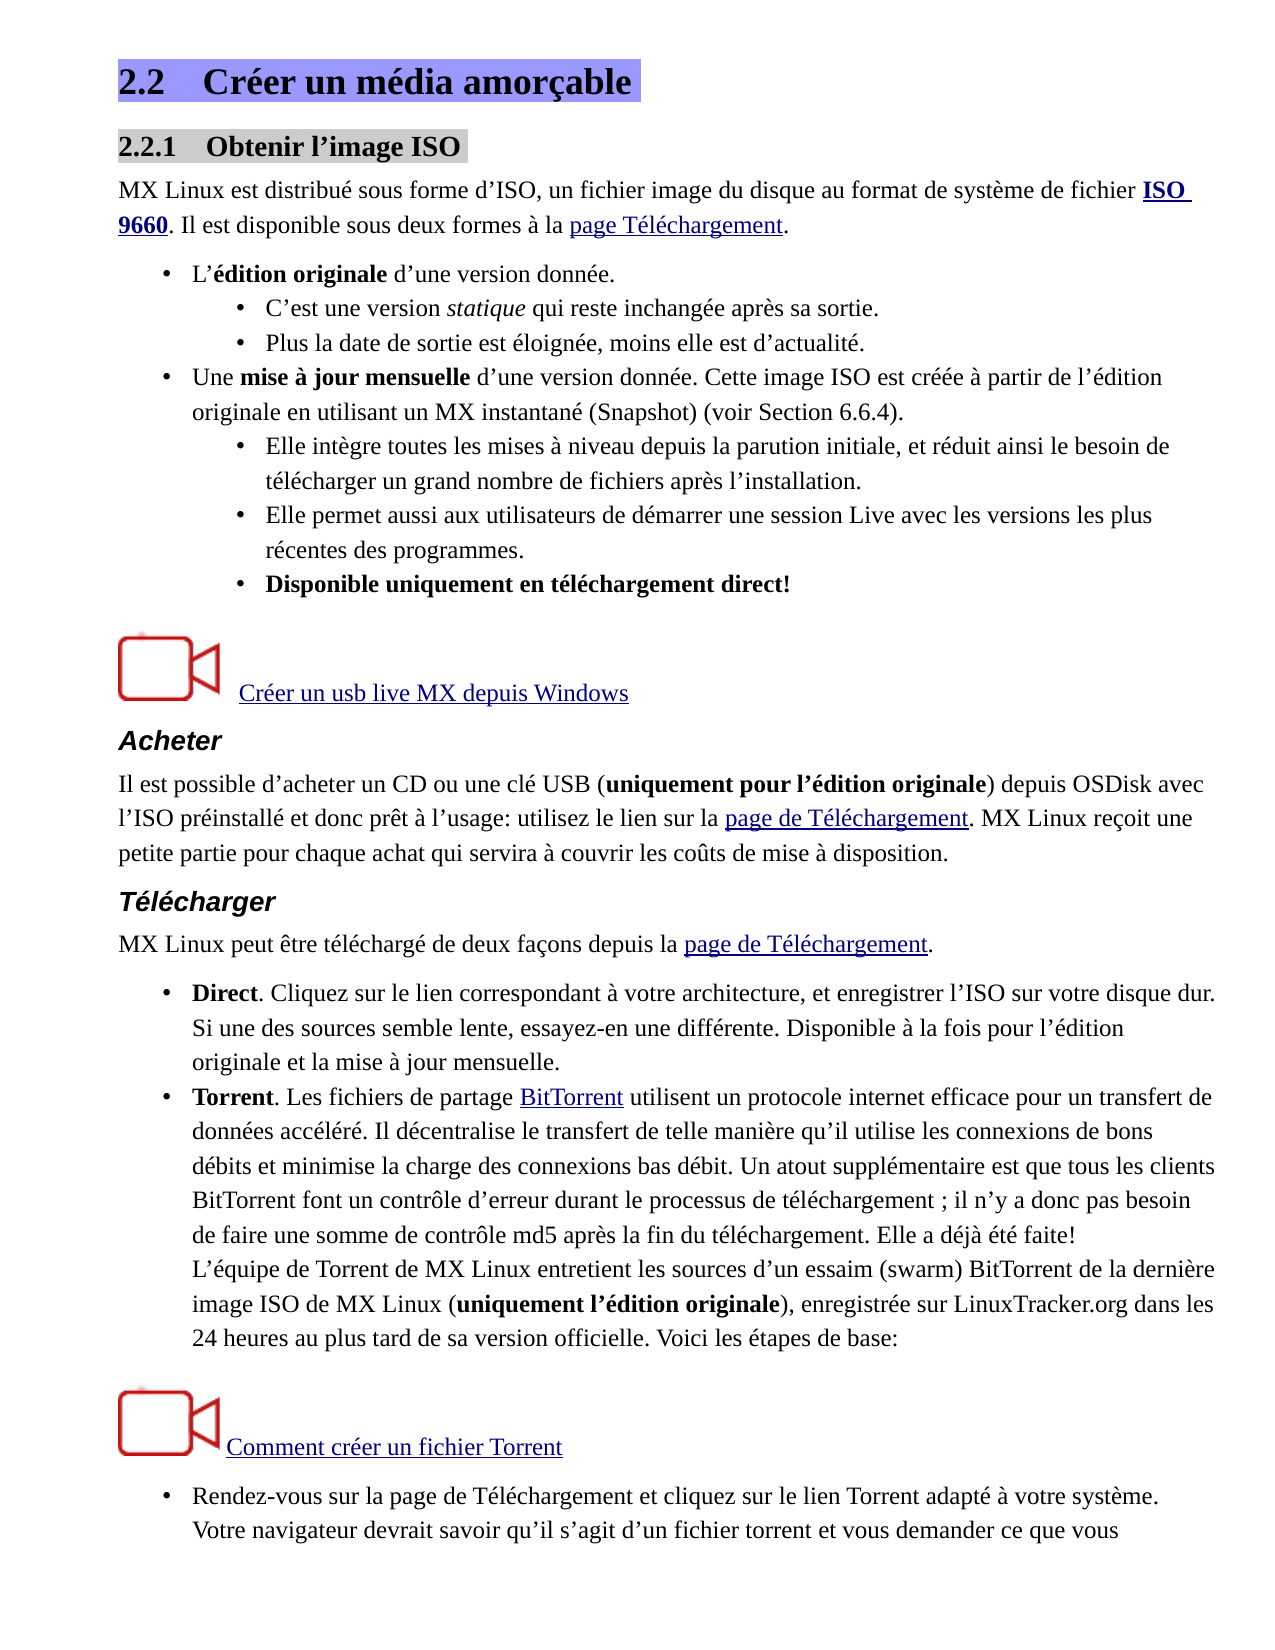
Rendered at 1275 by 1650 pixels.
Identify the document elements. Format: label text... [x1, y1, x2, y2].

picture [118, 1372, 220, 1456]
subtitle 2.2.1 Obtenir l’image ISO [468, 129, 1216, 163]
list L’équipe de Torrent de MX Linux entretient les sources d’un essaim (swarm) BitTorrent de la dernière image ISO de MX Linux (uniquement l’édition originale), enregistrée sur LinuxTracker.org dans les 24 heures au plus tard de sa version officielle. Voici les étapes de base: [162, 1254, 1216, 1352]
text Il est possible d’acheter un CD ou une clé USB (uniquement pour l’édition originale) depuis OSDisk avec l’ISO préinstallé et donc prêt à l’usage: utilisez le lien sur la page de Téléchargement. MX Linux reçoit une petite partie pour chaque achat qui servira à couvrir les coûts de mise à disposition. [118, 769, 1216, 867]
list Torrent. Les fichiers de partage BitTorrent utilisent un protocole internet efficace pour un transfert de données accéléré. Il décentralise le transfert de telle manière qu’il utilise les connexions de bons débits et minimise la charge des connexions bas débit. Un atout supplémentaire est que tous les clients BitTorrent font un contrôle d’erreur durant le processus de téléchargement ; il n’y a donc pas besoin de faire une somme de contrôle md5 après la fin du téléchargement. Elle a déjà été faite! [162, 1082, 1216, 1248]
picture [118, 618, 220, 701]
text MX Linux peut être téléchargé de deux façons depuis la page de Téléchargement. [118, 929, 1216, 958]
list C’est une version statique qui reste inchangée après sa sortie. [236, 293, 1216, 322]
list Rendez-vous sur la page de Téléchargement et cliquez sur le lien Torrent adapté à votre système. Votre navigateur devrait savoir qu’il s’agit d’un fichier torrent et vous demander ce que vous [162, 1481, 1216, 1544]
list L’édition originale d’une version donnée. [162, 259, 1216, 288]
list Disponible uniquement en téléchargement direct! [236, 569, 1216, 598]
text Créer un usb live MX depuis Windows [118, 618, 1216, 706]
list Direct. Cliquez sur le lien correspondant à votre architecture, et enregistrer l’ISO sur votre disque dur. Si une des sources semble lente, essayez-en une différente. Disponible à la fois pour l’édition originale et la mise à jour mensuelle. [162, 978, 1216, 1076]
text MX Linux est distribué sous forme d’ISO, un fichier image du disque au format de système de fichier ISO 9660. Il est disponible sous deux formes à la page Téléchargement. [118, 175, 1216, 238]
list Elle intègre toutes les mises à niveau depuis la parution initiale, et réduit ainsi le besoin de télécharger un grand nombre de fichiers après l’installation. [236, 431, 1216, 494]
subtitle Télécharger [118, 885, 1216, 917]
list Elle permet aussi aux utilisateurs de démarrer une session Live avec les versions les plus récentes des programmes. [236, 500, 1216, 563]
subtitle Acheter [118, 725, 1216, 757]
list Plus la date de sortie est éloignée, moins elle est d’actualité. [236, 328, 1216, 357]
list Une mise à jour mensuelle d’une version donnée. Cette image ISO est créée à partir de l’édition originale en utilisant un MX instantané (Snapshot) (voir Section 6.6.4). [162, 362, 1216, 426]
text Comment créer un fichier Torrent [118, 1372, 1216, 1461]
subtitle 2.2 Créer un média amorçable [641, 59, 1216, 102]
